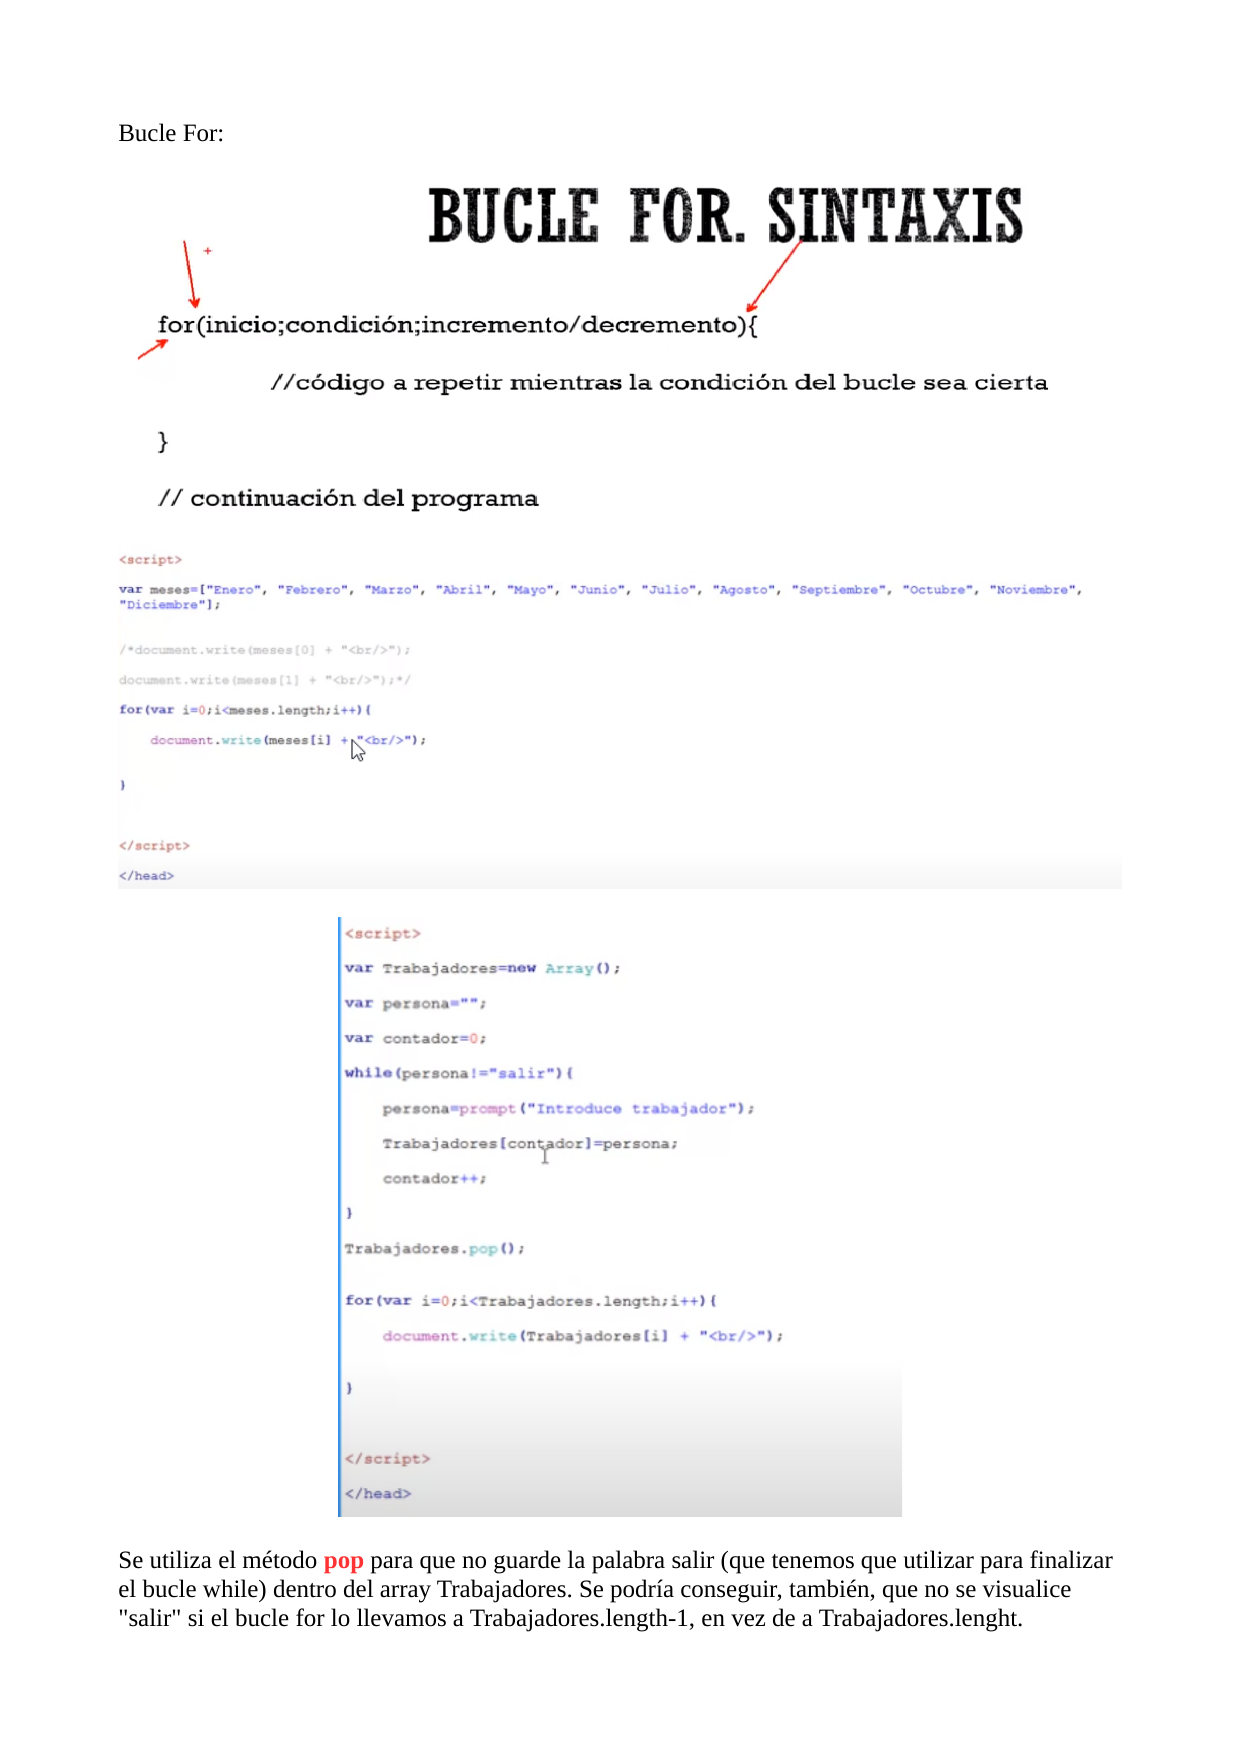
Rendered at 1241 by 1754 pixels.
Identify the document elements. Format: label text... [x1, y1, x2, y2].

picture [137, 175, 1103, 517]
picture [118, 545, 1122, 889]
picture [338, 917, 903, 1517]
text Se utiliza el método pop para que no guarde la palabra salir (que tenemos que utilizar para finalizar el bucle while) dentro del array Trabajadores. Se podría conseguir, también, que no se visualice "salir" si el bucle for lo llevamos a Trabajadores.length-1, en vez de a Trabajadores.lenght. [118, 1546, 1122, 1632]
text Bucle For: [118, 118, 1122, 147]
